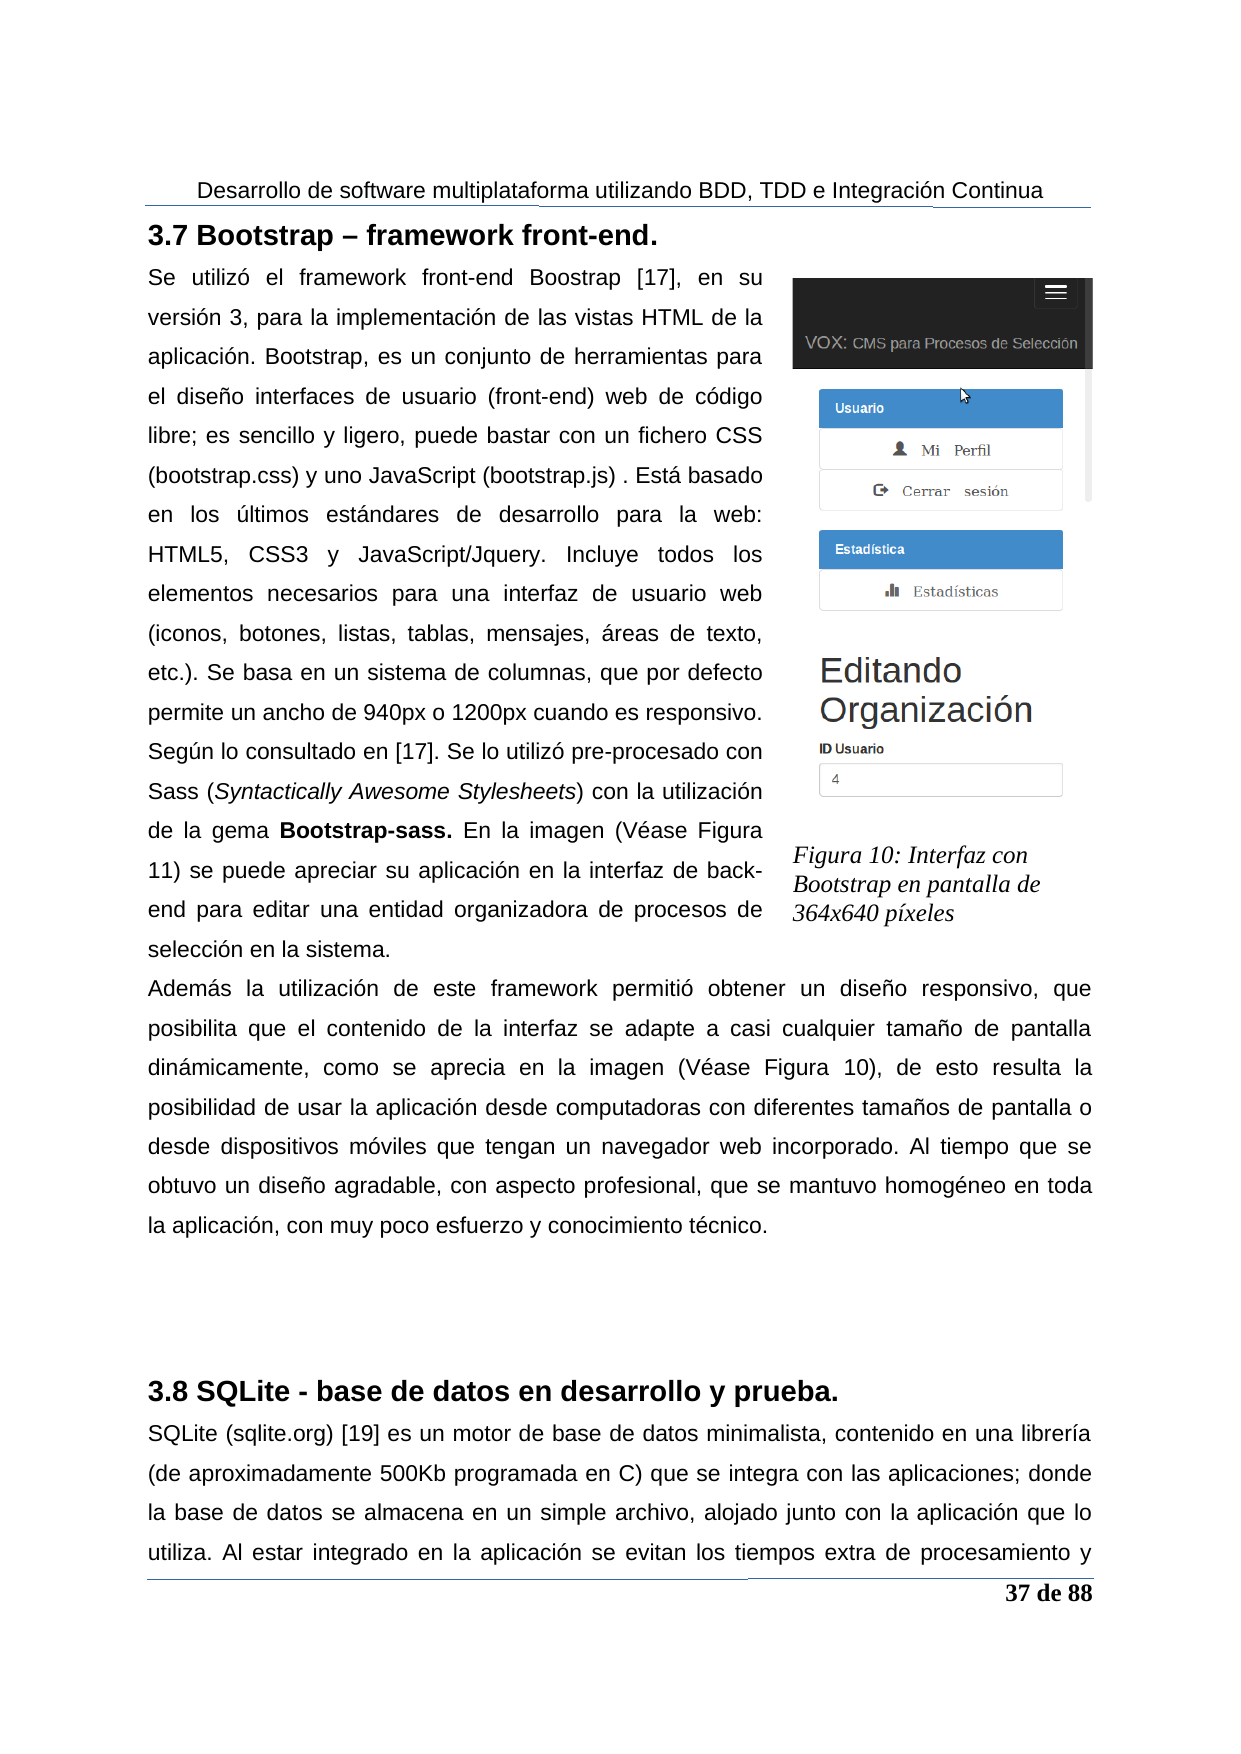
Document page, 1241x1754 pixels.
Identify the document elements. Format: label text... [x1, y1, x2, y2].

subtitle 3.7 Bootstrap – framework front-end. [148, 218, 1093, 252]
subtitle 3.8 SQLite - base de datos en desarrollo y prueba. [148, 1374, 1093, 1408]
text Figura 10: Interfaz con Bootstrap en pantalla de 364x640 píxeles [793, 840, 1093, 926]
text SQLite (sqlite.org) [19] es un motor de base de datos minimalista, contenido en una librería (de aproximadamente 500Kb programada en C) que se integra con las aplicaciones; donde la base de datos se almacena en un simple archivo, alojado junto con la aplicación que lo utiliza. Al estar integrado en la aplicación se evitan los tiempos extra de procesamiento y [148, 1420, 1093, 1565]
picture [792, 278, 1093, 799]
text Además la utilización de este framework permitió obtener un diseño responsivo, que posibilita que el contenido de la interfaz se adapte a casi cualquier tamaño de pantalla dinámicamente, como se aprecia en la imagen (Véase Figura 10), de esto resulta la posibilidad de usar la aplicación desde computadoras con diferentes tamaños de pantalla o desde dispositivos móviles que tengan un navegador web incorporado. Al tiempo que se obtuvo un diseño agradable, con aspecto profesional, que se mantuvo homogéneo en toda la aplicación, con muy poco esfuerzo y conocimiento técnico. [148, 975, 1093, 1238]
text Se utilizó el framework front-end Boostrap [17], en su versión 3, para la implementación de las vistas HTML de la aplicación. Bootstrap, es un conjunto de herramientas para el diseño interfaces de usuario (front-end) web de código libre; es sencillo y ligero, puede bastar con un fichero CSS (bootstrap.css) y uno JavaScript (bootstrap.js) . Está basado en los últimos estándares de desarrollo para la web: HTML5, CSS3 y JavaScript/Jquery. Incluye todos los elementos necesarios para una interfaz de usuario web (iconos, botones, listas, tablas, mensajes, áreas de texto, etc.). Se basa en un sistema de columnas, que por defecto permite un ancho de 940px o 1200px cuando es responsivo. Según lo consultado en [17]. Se lo utilizó pre-procesado con Sass (Syntactically Awesome Stylesheets) con la utilización de la gema Bootstrap-sass. En la imagen (Véase Figura 11) se puede apreciar su aplicación en la interfaz de back-end para editar una entidad organizadora de procesos de selección en la sistema. [148, 264, 1093, 962]
